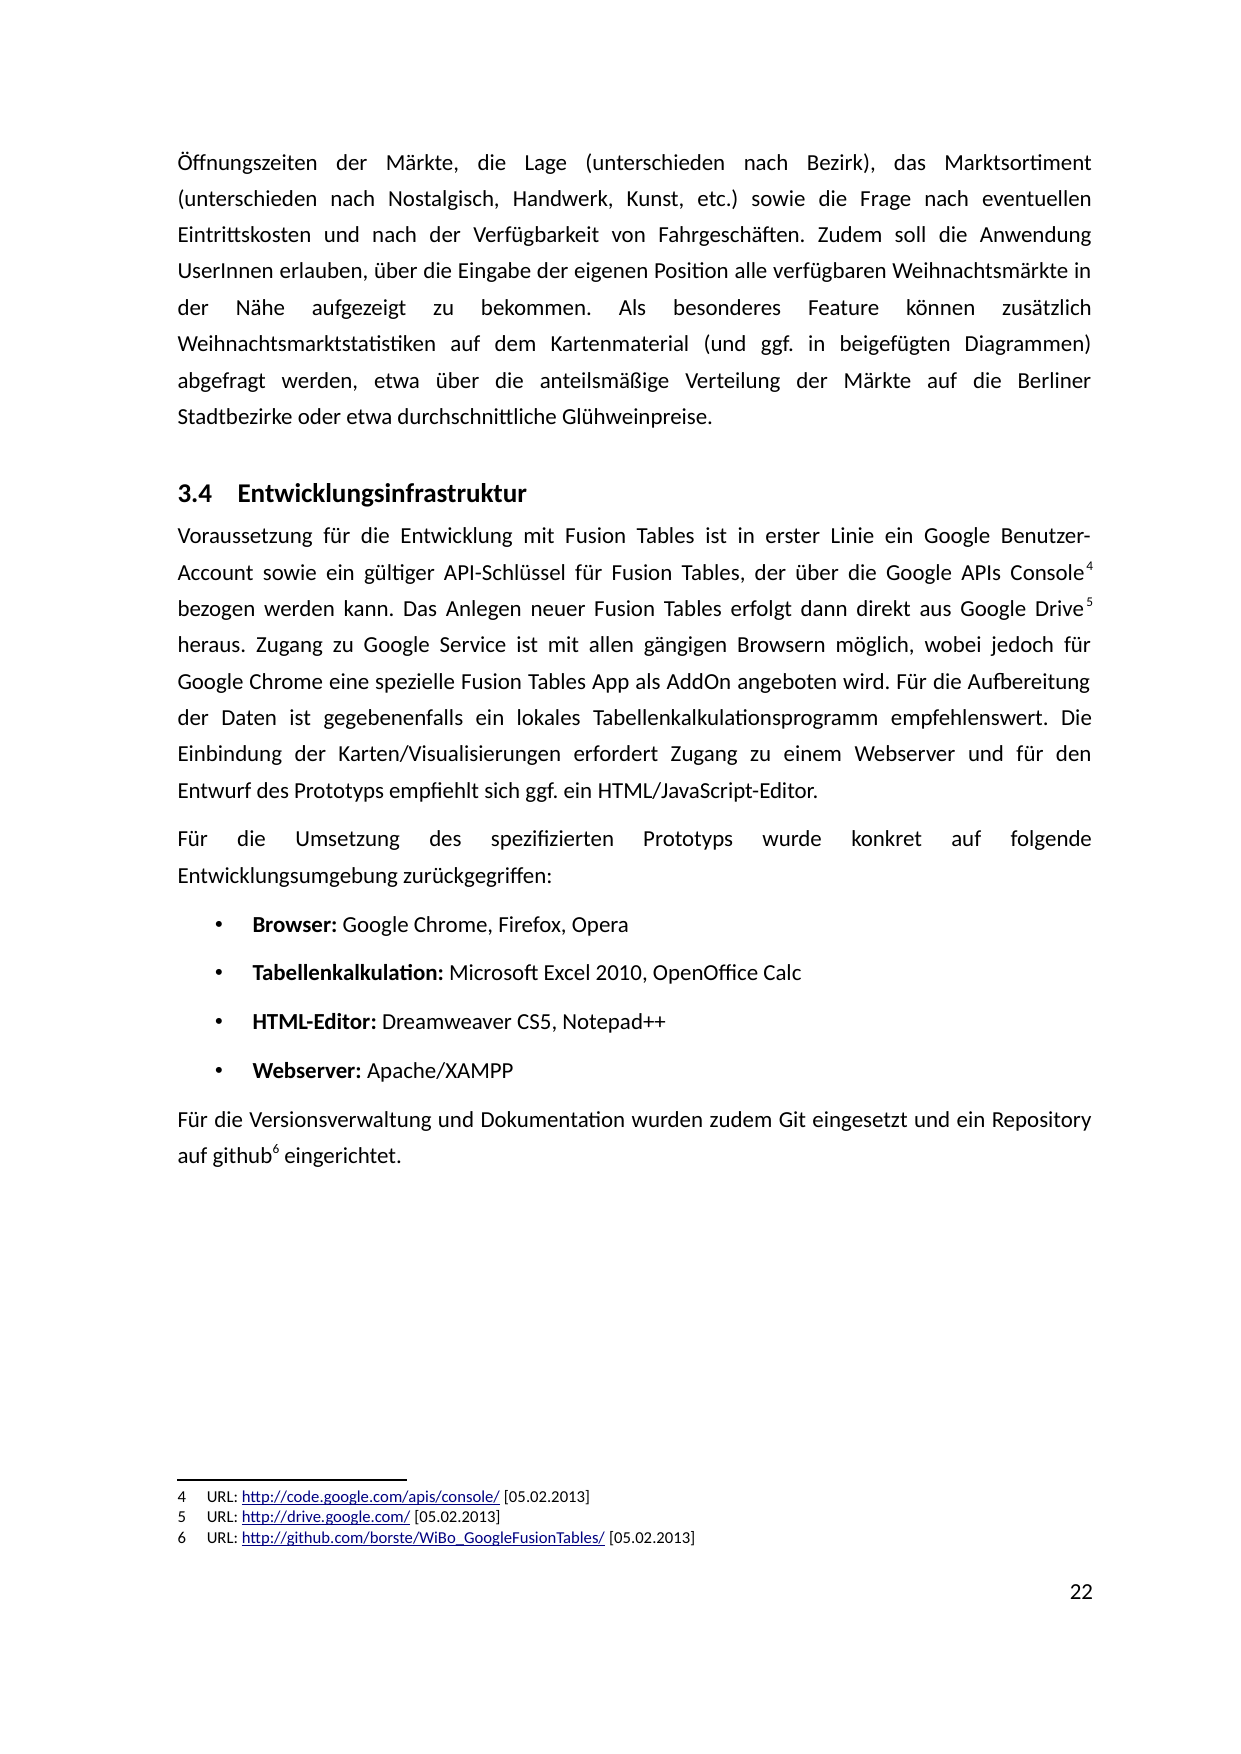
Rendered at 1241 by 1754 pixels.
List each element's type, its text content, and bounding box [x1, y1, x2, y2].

text URL: http://code.google.com/apis/console/ [05.02.2013] [177, 1486, 1093, 1507]
list HTML-Editor: Dreamweaver CS5, Notepad++ [215, 1007, 1093, 1035]
text URL: http://drive.google.com/ [05.02.2013] [177, 1507, 1093, 1527]
text Öffnungszeiten der Märkte, die Lage (unterschieden nach Bezirk), das Marktsortiment (unterschieden nach Nostalgisch, Handwerk, Kunst, etc.) sowie die Frage nach eventuellen Eintrittskosten und nach der Verfügbarkeit von Fahrgeschäften. Zudem soll die Anwendung UserInnen erlauben, über die Eingabe der eigenen Position alle verfügbaren Weihnachtsmärkte in der Nähe aufgezeigt zu bekommen. Als besonderes Feature können zusätzlich Weihnachtsmarktstatistiken auf dem Kartenmaterial (und ggf. in beigefügten Diagrammen) abgefragt werden, etwa über die anteilsmäßige Verteilung der Märkte auf die Berliner Stadtbezirke oder etwa durchschnittliche Glühweinpreise. [177, 148, 1093, 430]
text Für die Versionsverwaltung und Dokumentation wurden zudem Git eingesetzt und ein Repository auf github eingerichtet. [177, 1105, 1093, 1169]
list Webserver: Apache/XAMPP [215, 1056, 1093, 1084]
text Für die Umsetzung des spezifizierten Prototyps wurde konkret auf folgende Entwicklungsumgebung zurückgegriffen: [177, 824, 1093, 889]
text Voraussetzung für die Entwicklung mit Fusion Tables ist in erster Linie ein Google Benutzer-Account sowie ein gültiger API-Schlüssel für Fusion Tables, der über die Google APIs Console bezogen werden kann. Das Anlegen neuer Fusion Tables erfolgt dann direkt aus Google Drive heraus. Zugang zu Google Service ist mit allen gängigen Browsern möglich, wobei jedoch für Google Chrome eine spezielle Fusion Tables App als AddOn angeboten wird. Für die Aufbereitung der Daten ist gegebenenfalls ein lokales Tabellenkalkulationsprogramm empfehlenswert. Die Einbindung der Karten/Visualisierungen erfordert Zugang zu einem Webserver und für den Entwurf des Prototyps empfiehlt sich ggf. ein HTML/JavaScript-Editor. [177, 521, 1093, 804]
list Tabellenkalkulation: Microsoft Excel 2010, OpenOffice Calc [215, 958, 1093, 986]
subtitle Entwicklungsinfrastruktur [177, 476, 1093, 509]
text URL: http://github.com/borste/WiBo_GoogleFusionTables/ [05.02.2013] [177, 1527, 1093, 1547]
list Browser: Google Chrome, Firefox, Opera [215, 910, 1093, 938]
